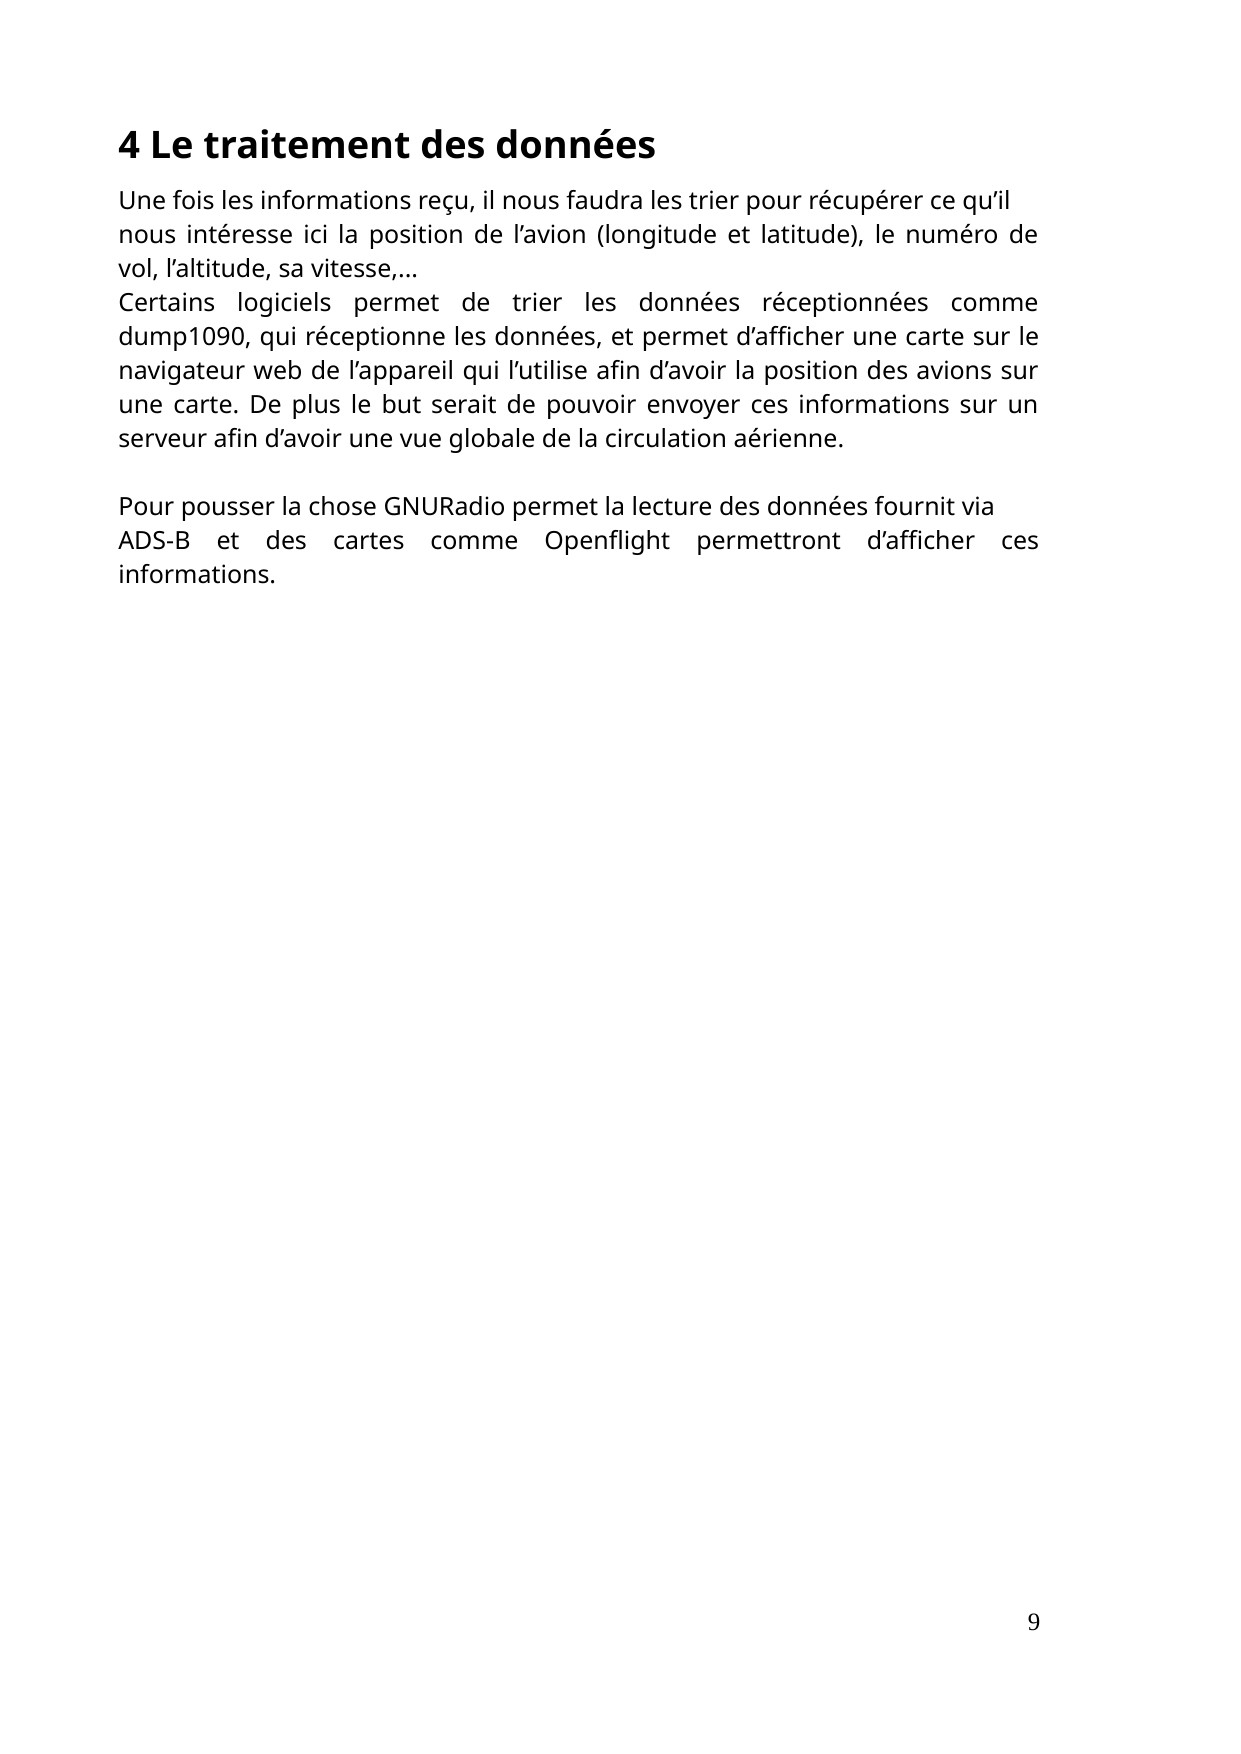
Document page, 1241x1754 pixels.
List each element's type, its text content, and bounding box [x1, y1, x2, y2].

text Certains logiciels permet de trier les données réceptionnées comme dump1090, qui réceptionne les données, et permet d’afficher une carte sur le navigateur web de l’appareil qui l’utilise afin d’avoir la position des avions sur une carte. De plus le but serait de pouvoir envoyer ces informations sur un serveur afin d’avoir une vue globale de la circulation aérienne. [118, 284, 1040, 455]
subtitle 4 Le traitement des données [118, 118, 1040, 170]
text Pour pousser la chose GNURadio permet la lecture des données fournit via [118, 489, 1040, 523]
text ADS-B et des cartes comme Openflight permettront d’afficher ces informations. [118, 523, 1040, 591]
text nous intéresse ici la position de l’avion (longitude et latitude), le numéro de vol, l’altitude, sa vitesse,... [118, 216, 1040, 284]
text Une fois les informations reçu, il nous faudra les trier pour récupérer ce qu’il [118, 182, 1040, 216]
